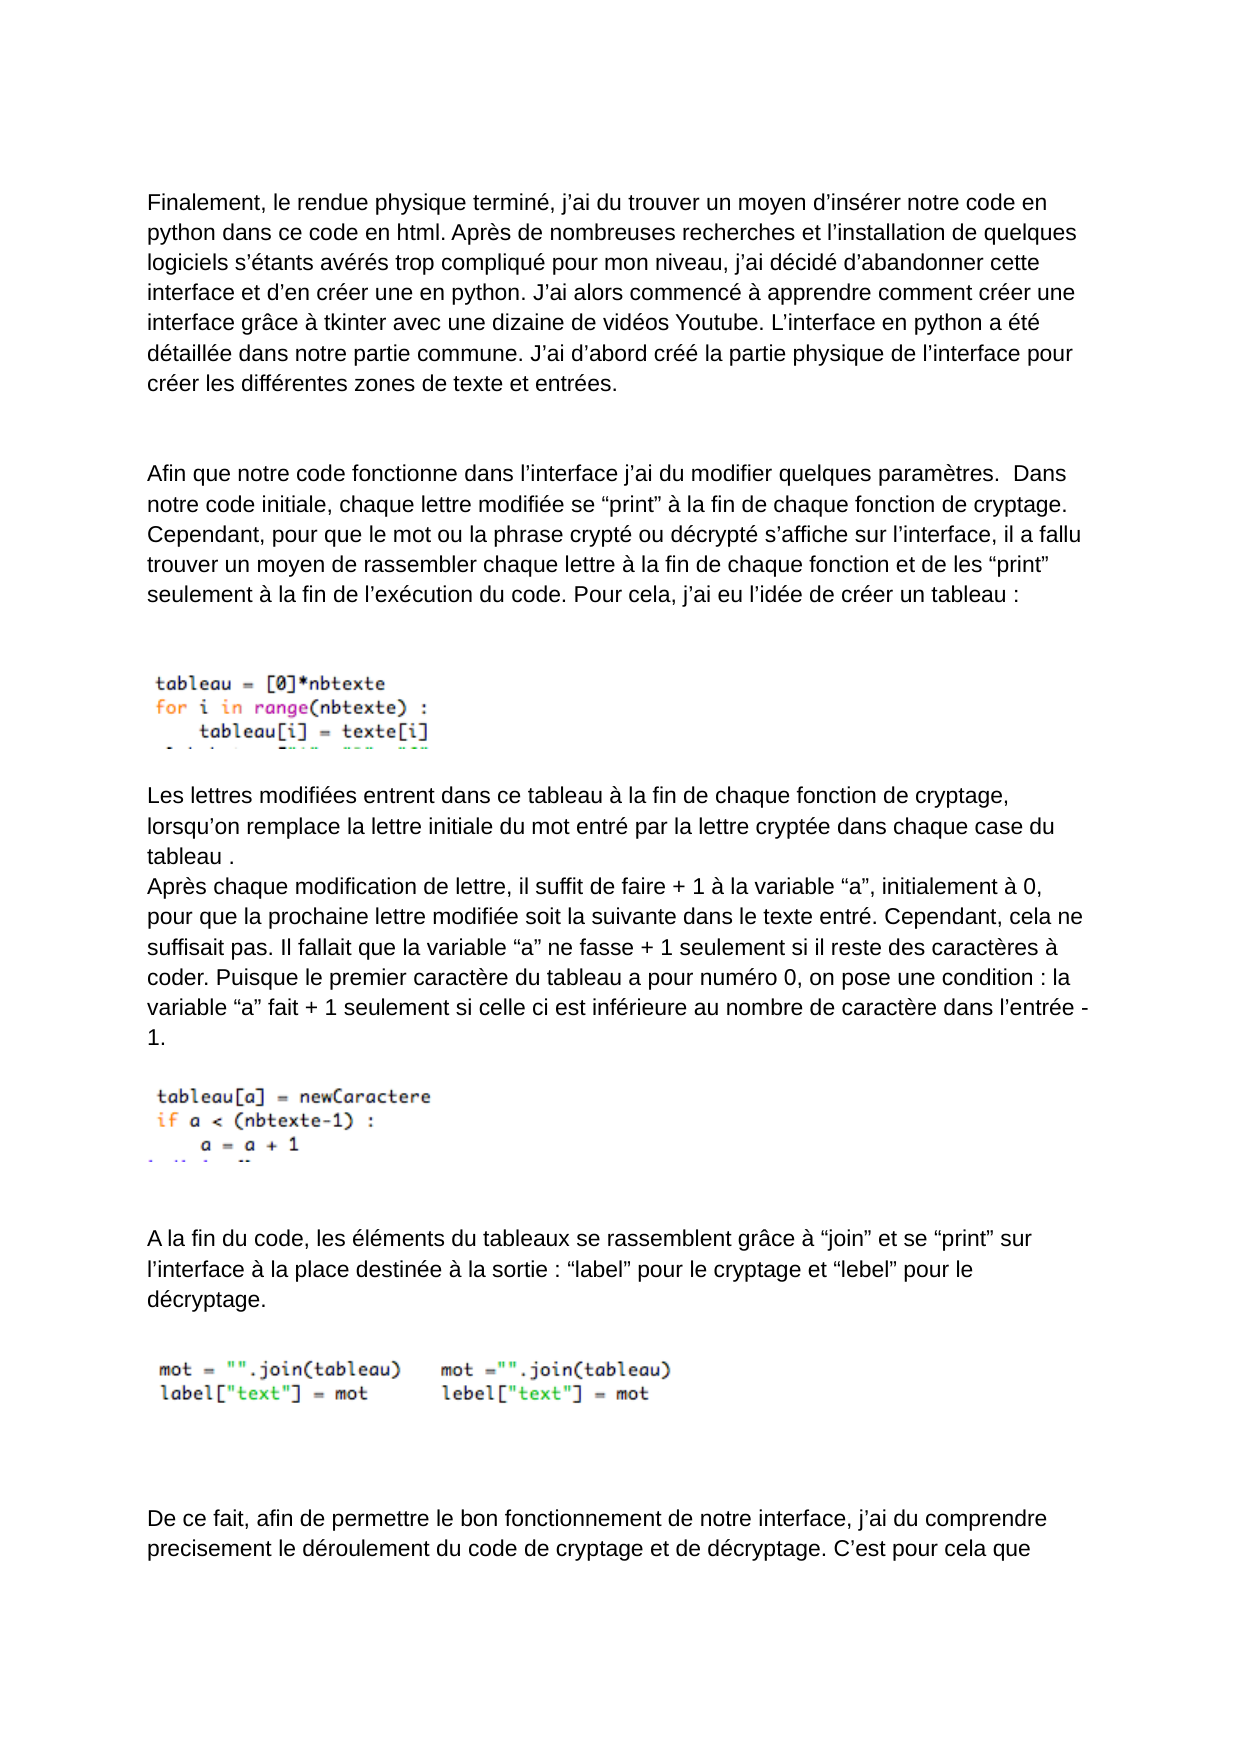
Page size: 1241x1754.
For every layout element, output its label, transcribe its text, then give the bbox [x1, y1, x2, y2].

text Finalement, le rendue physique terminé, j’ai du trouver un moyen d’insérer notre code en python dans ce code en html. Après de nombreuses recherches et l’installation de quelques logiciels s’étants avérés trop compliqué pour mon niveau, j’ai décidé d’abandonner cette interface et d’en créer une en python. J’ai alors commencé à apprendre comment créer une interface grâce à tkinter avec une dizaine de vidéos Youtube. L’interface en python a été détaillée dans notre partie commune. J’ai d’abord créé la partie physique de l’interface pour créer les différentes zones de texte et entrées. [147, 188, 1090, 396]
text De ce fait, afin de permettre le bon fonctionnement de notre interface, j’ai du comprendre precisement le déroulement du code de cryptage et de décryptage. C’est pour cela que [147, 1505, 1090, 1561]
picture [146, 671, 441, 749]
text Après chaque modification de lettre, il suffit de faire + 1 à la variable “a”, initialement à 0, pour que la prochaine lettre modifiée soit la suivante dans le texte entré. Cependant, cela ne suffisait pas. Il fallait que la variable “a” ne fasse + 1 seulement si il reste des caractères à coder. Puisque le premier caractère du tableau a pour numéro 0, on pose une condition : la variable “a” fait + 1 seulement si celle ci est inférieure au nombre de caractère dans l’entrée - 1. [147, 873, 1090, 1051]
text Les lettres modifiées entrent dans ce tableau à la fin de chaque fonction de cryptage, lorsqu’on remplace la lettre initiale du mot entré par la lettre cryptée dans chaque case du tableau . [147, 782, 1090, 869]
picture [146, 1084, 438, 1162]
text A la fin du code, les éléments du tableaux se rassemblent grâce à “join” et se “print” sur l’interface à la place destinée à la sortie : “label” pour le cryptage et “lebel” pour le décryptage. [147, 1225, 1090, 1312]
picture [146, 1346, 697, 1411]
text Afin que notre code fonctionne dans l’interface j’ai du modifier quelques paramètres. Dans notre code initiale, chaque lettre modifiée se “print” à la fin de chaque fonction de cryptage. Cependant, pour que le mot ou la phrase crypté ou décrypté s’affiche sur l’interface, il a fallu trouver un moyen de rassembler chaque lettre à la fin de chaque fonction et de les “print” seulement à la fin de l’exécution du code. Pour cela, j’ai eu l’idée de créer un tableau : [147, 460, 1090, 608]
